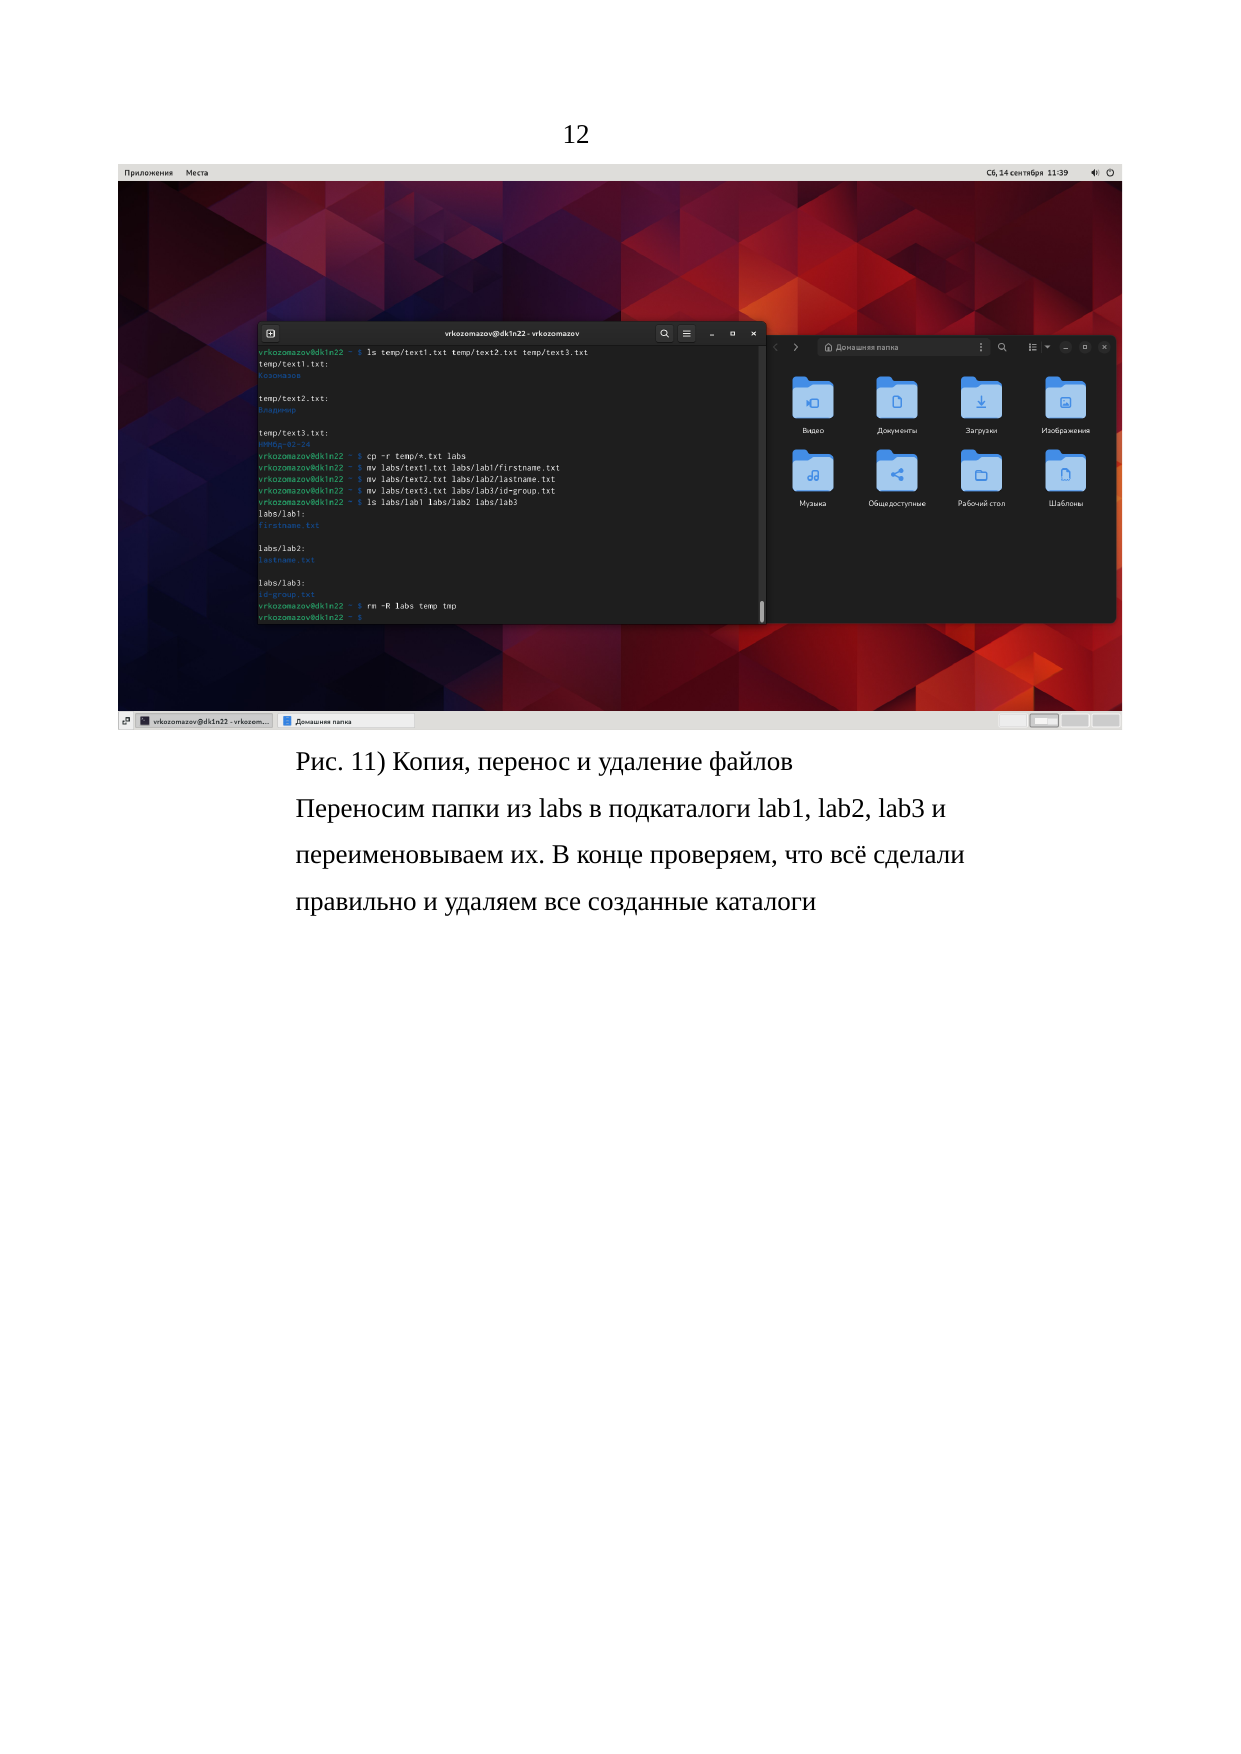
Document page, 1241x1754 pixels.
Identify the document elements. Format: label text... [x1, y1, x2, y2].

text Рис. 11) Копия, перенос и удаление файлов [295, 730, 1033, 776]
text Переносим папки из labs в подкаталоги lab1, lab2, lab3 и переименовываем их. В конце проверяем, что всё сделали правильно и удаляем все созданные каталоги [295, 792, 1033, 916]
text 12 [118, 118, 1033, 149]
